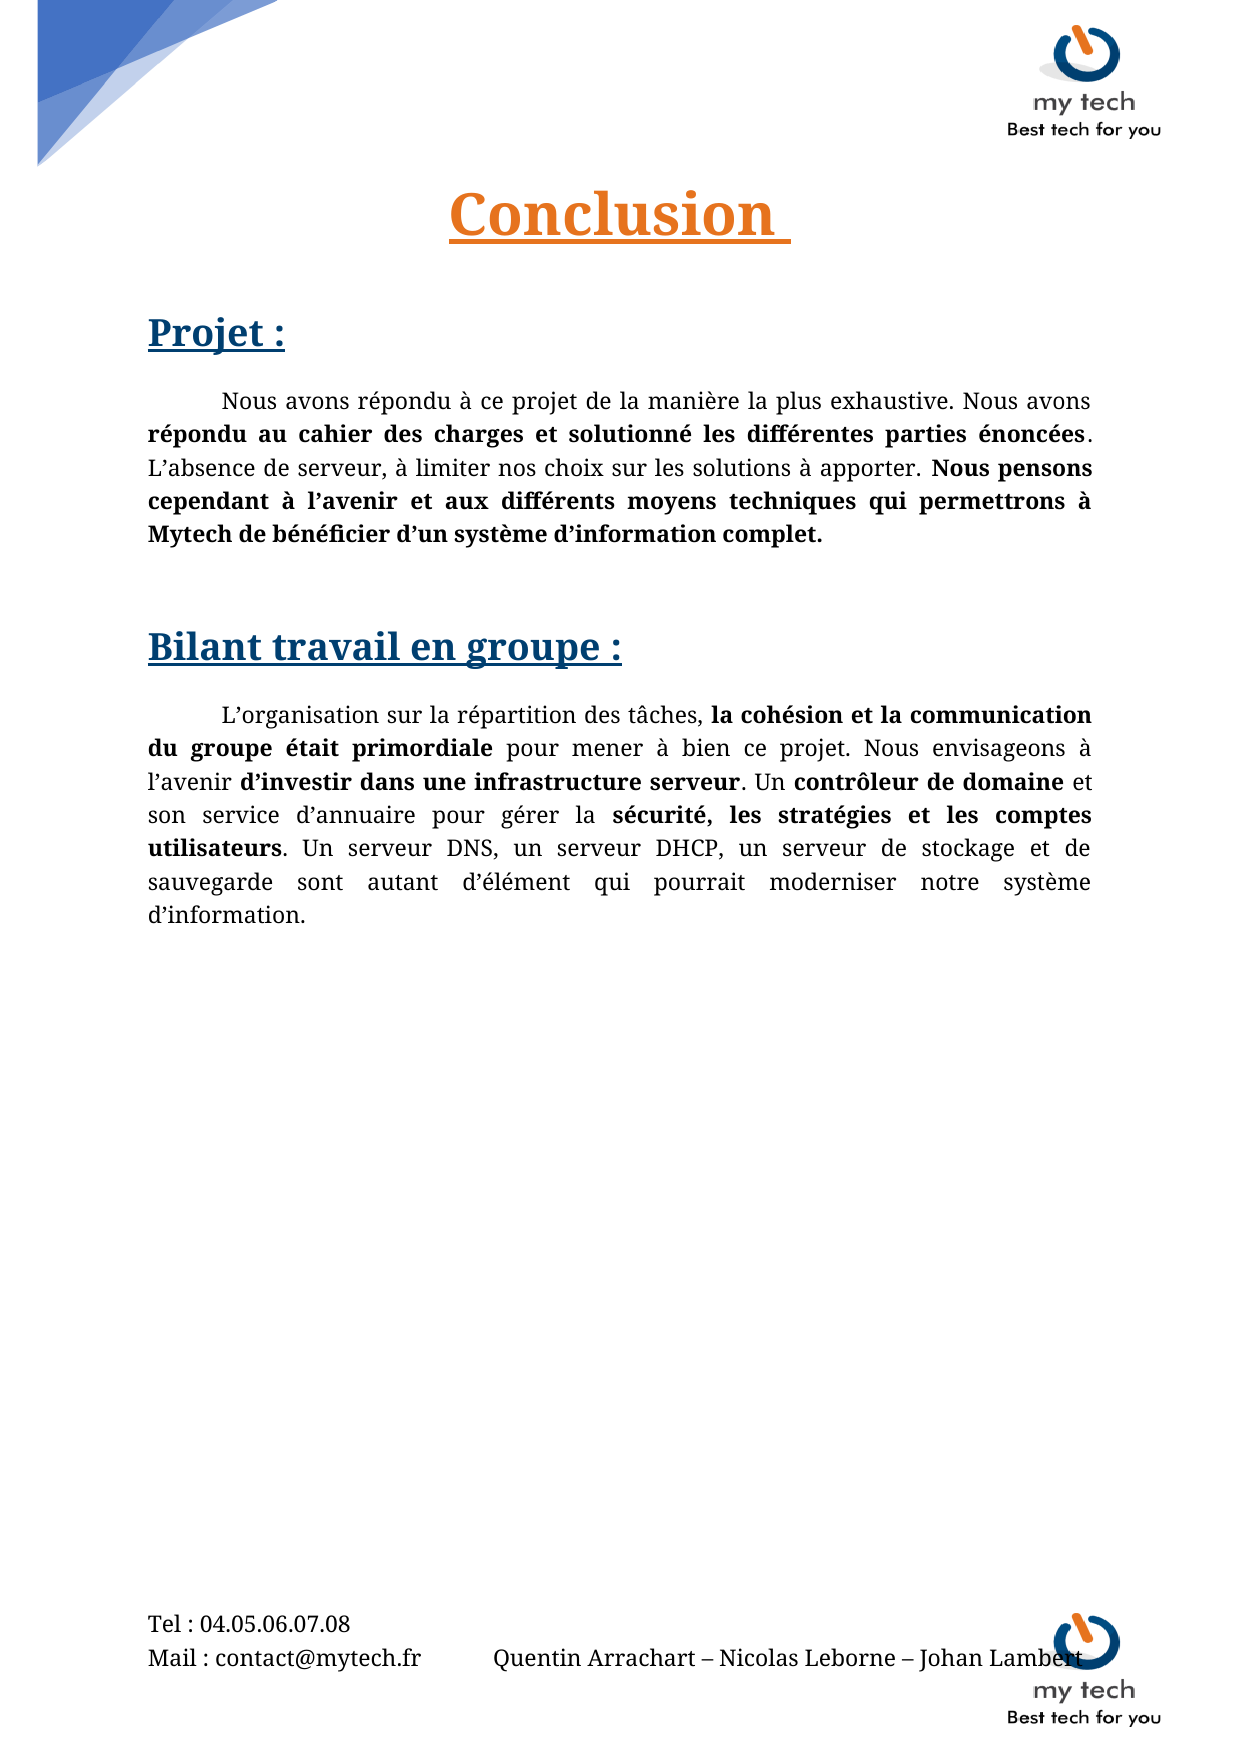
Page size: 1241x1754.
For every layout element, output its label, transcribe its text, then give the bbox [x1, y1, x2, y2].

text Nous avons répondu à ce projet de la manière la plus exhaustive. Nous avons répondu au cahier des charges et solutionné les différentes parties énoncées. L’absence de serveur, à limiter nos choix sur les solutions à apporter. Nous pensons cependant à l’avenir et aux différents moyens techniques qui permettrons à Mytech de bénéficier d’un système d’information complet. [148, 383, 1093, 549]
text L’organisation sur la répartition des tâches, la cohésion et la communication du groupe était primordiale pour mener à bien ce projet. Nous envisageons à l’avenir d’investir dans une infrastructure serveur. Un contrôleur de domaine et son service d’annuaire pour gérer la sécurité, les stratégies et les comptes utilisateurs. Un serveur DNS, un serveur DHCP, un serveur de stockage et de sauvegarde sont autant d’élément qui pourrait moderniser notre système d’information. [148, 697, 1093, 930]
subtitle Projet : [148, 306, 1093, 357]
subtitle Bilant travail en groupe : [148, 620, 1093, 671]
subtitle Conclusion [148, 173, 1093, 252]
